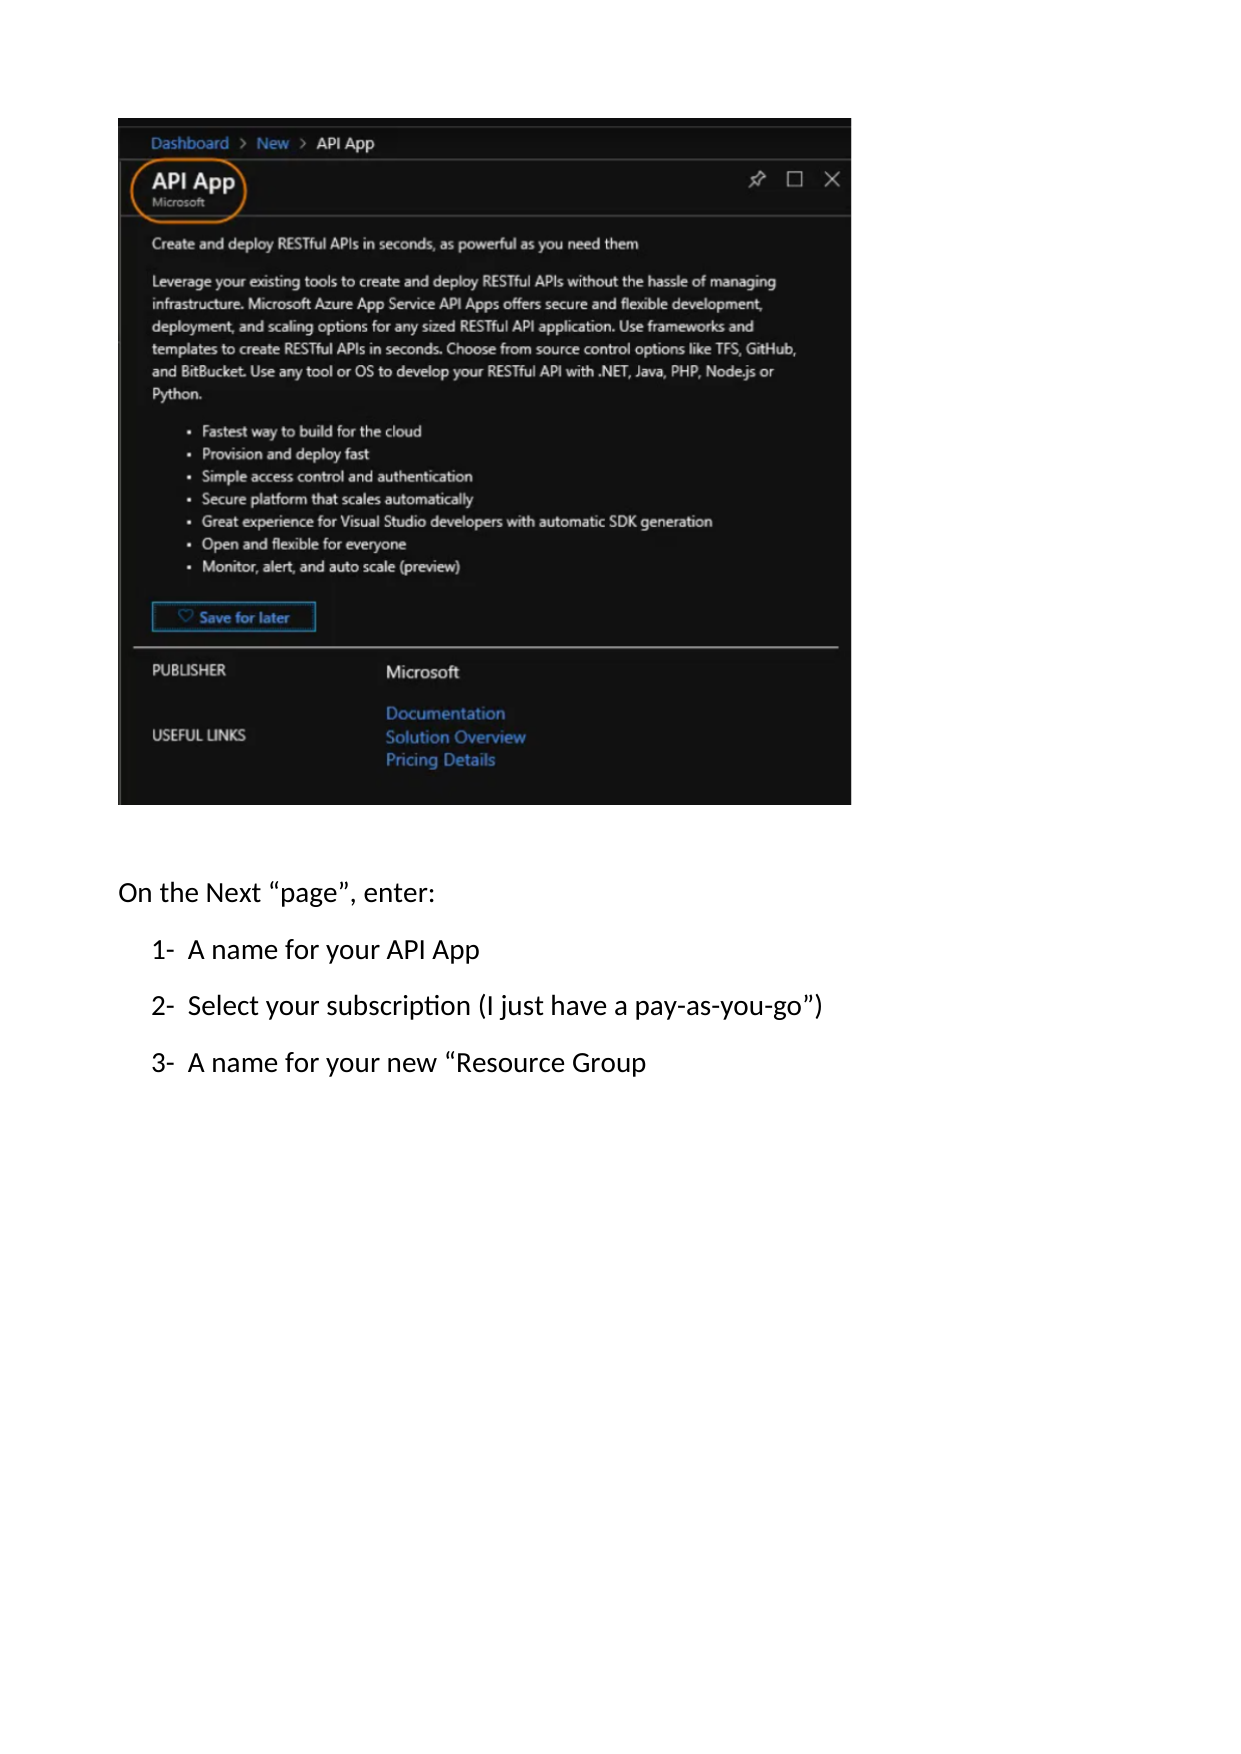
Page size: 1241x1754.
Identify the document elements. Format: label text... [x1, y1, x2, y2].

text 2- Select your subscription (I just have a pay-as-you-go”) [118, 987, 1122, 1023]
text 3- A name for your new “Resource Group [118, 1044, 1122, 1079]
text 1- A name for your API App [118, 931, 1122, 966]
text On the Next “page”, enter: [118, 874, 1122, 910]
